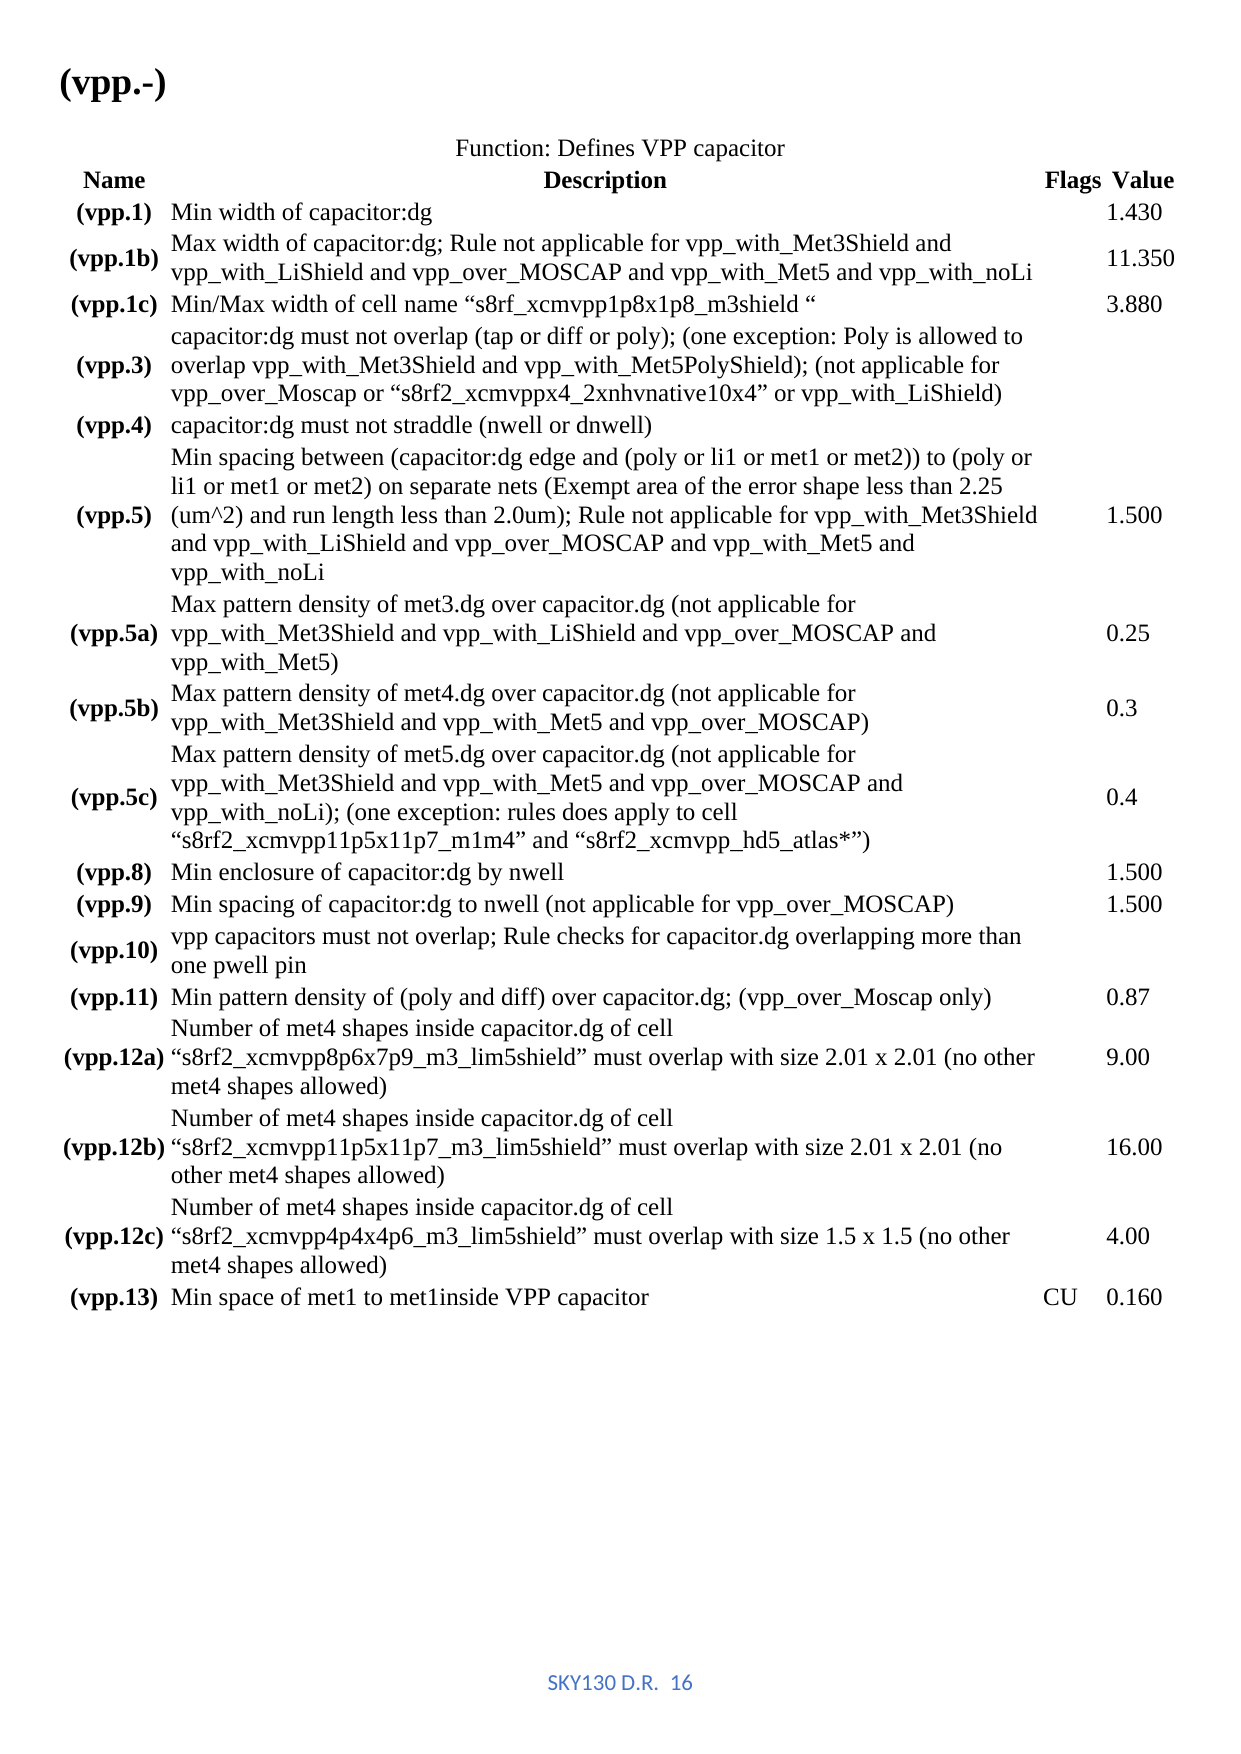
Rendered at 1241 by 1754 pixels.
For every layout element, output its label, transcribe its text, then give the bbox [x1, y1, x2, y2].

table_cell Number of met4 shapes inside capacitor.dg of cell “s8rf2_xcmvpp8p6x7p9_m3_lim5shield” must overlap with size 2.01 x 2.01 (no other met4 shapes allowed) [169, 1012, 1041, 1101]
table_cell Value [1105, 163, 1181, 195]
table_cell [1041, 1101, 1104, 1191]
table_cell 1.430 [1105, 195, 1181, 227]
table_cell Min pattern density of (poly and diff) over capacitor.dg; (vpp_over_Moscap only) [169, 980, 1041, 1012]
table_cell Max width of capacitor:dg; Rule not applicable for vpp_with_Met3Shield and vpp_with_LiShield and vpp_over_MOSCAP and vpp_with_Met5 and vpp_with_noLi [169, 227, 1041, 288]
table_cell [1105, 320, 1181, 409]
table_cell Max pattern density of met5.dg over capacitor.dg (not applicable for vpp_with_Met3Shield and vpp_with_Met5 and vpp_over_MOSCAP and vpp_with_noLi); (one exception: rules does apply to cell “s8rf2_xcmvpp11p5x11p7_m1m4” and “s8rf2_xcmvpp_hd5_atlas*”) [169, 738, 1041, 856]
table_cell (vpp.5a) [59, 588, 169, 677]
table_cell [1041, 738, 1104, 856]
subtitle (vpp.-) [59, 59, 1181, 102]
table_cell (vpp.1) [59, 195, 169, 227]
table_cell Description [169, 163, 1041, 195]
table_cell [1041, 195, 1104, 227]
table_cell [1041, 888, 1104, 919]
table_cell (vpp.9) [59, 888, 169, 919]
table_cell 1.500 [1105, 856, 1181, 888]
table_cell [1041, 856, 1104, 888]
table_cell [1105, 920, 1181, 980]
table_cell Min space of met1 to met1inside VPP capacitor [169, 1280, 1041, 1312]
table_cell 0.25 [1105, 588, 1181, 677]
table_cell 0.87 [1105, 980, 1181, 1012]
table_cell (vpp.5c) [59, 738, 169, 856]
table_cell 4.00 [1105, 1191, 1181, 1280]
table_cell 3.880 [1105, 288, 1181, 319]
table_cell [1041, 1012, 1104, 1101]
table_cell Max pattern density of met3.dg over capacitor.dg (not applicable for vpp_with_Met3Shield and vpp_with_LiShield and vpp_over_MOSCAP and vpp_with_Met5) [169, 588, 1041, 677]
table_cell CU [1041, 1280, 1104, 1312]
table_cell [1041, 320, 1104, 409]
table_cell (vpp.4) [59, 409, 169, 441]
table_cell [1105, 409, 1181, 441]
table_cell 11.350 [1105, 227, 1181, 288]
table_cell 1.500 [1105, 888, 1181, 919]
table_cell [1041, 588, 1104, 677]
table_cell (vpp.1c) [59, 288, 169, 319]
table_cell Min spacing between (capacitor:dg edge and (poly or li1 or met1 or met2)) to (poly or li1 or met1 or met2) on separate nets (Exempt area of the error shape less than 2.25 (um^2) and run length less than 2.0um); Rule not applicable for vpp_with_Met3Shield and vpp_with_LiShield and vpp_over_MOSCAP and vpp_with_Met5 and vpp_with_noLi [169, 441, 1041, 588]
table_cell [1041, 920, 1104, 980]
table_cell Min width of capacitor:dg [169, 195, 1041, 227]
table_header Function: Defines VPP capacitor [59, 131, 1181, 163]
table_cell 1.500 [1105, 441, 1181, 588]
table_cell 16.00 [1105, 1101, 1181, 1191]
table_cell (vpp.5b) [59, 677, 169, 738]
table_cell (vpp.12c) [59, 1191, 169, 1280]
table_cell (vpp.3) [59, 320, 169, 409]
table_cell [1041, 227, 1104, 288]
table_cell 0.4 [1105, 738, 1181, 856]
table_cell [1041, 677, 1104, 738]
table_cell (vpp.11) [59, 980, 169, 1012]
table_cell Number of met4 shapes inside capacitor.dg of cell “s8rf2_xcmvpp4p4x4p6_m3_lim5shield” must overlap with size 1.5 x 1.5 (no other met4 shapes allowed) [169, 1191, 1041, 1280]
table_cell (vpp.12b) [59, 1101, 169, 1191]
table_cell (vpp.13) [59, 1280, 169, 1312]
table_cell (vpp.10) [59, 920, 169, 980]
table_cell Name [59, 163, 169, 195]
table_cell Min enclosure of capacitor:dg by nwell [169, 856, 1041, 888]
table_cell [1041, 980, 1104, 1012]
table_cell 0.160 [1105, 1280, 1181, 1312]
table_cell [1041, 441, 1104, 588]
table_cell 0.3 [1105, 677, 1181, 738]
table_cell (vpp.5) [59, 441, 169, 588]
table_cell capacitor:dg must not straddle (nwell or dnwell) [169, 409, 1041, 441]
table_cell [1041, 1191, 1104, 1280]
table_cell (vpp.8) [59, 856, 169, 888]
table_cell (vpp.12a) [59, 1012, 169, 1101]
table_cell Min spacing of capacitor:dg to nwell (not applicable for vpp_over_MOSCAP) [169, 888, 1041, 919]
table_cell 9.00 [1105, 1012, 1181, 1101]
table_cell Min/Max width of cell name “s8rf_xcmvpp1p8x1p8_m3shield “ [169, 288, 1041, 319]
table_cell Max pattern density of met4.dg over capacitor.dg (not applicable for vpp_with_Met3Shield and vpp_with_Met5 and vpp_over_MOSCAP) [169, 677, 1041, 738]
table_cell vpp capacitors must not overlap; Rule checks for capacitor.dg overlapping more than one pwell pin [169, 920, 1041, 980]
table_cell capacitor:dg must not overlap (tap or diff or poly); (one exception: Poly is allowed to overlap vpp_with_Met3Shield and vpp_with_Met5PolyShield); (not applicable for vpp_over_Moscap or “s8rf2_xcmvppx4_2xnhvnative10x4” or vpp_with_LiShield) [169, 320, 1041, 409]
table_cell Number of met4 shapes inside capacitor.dg of cell “s8rf2_xcmvpp11p5x11p7_m3_lim5shield” must overlap with size 2.01 x 2.01 (no other met4 shapes allowed) [169, 1101, 1041, 1191]
table_cell [1041, 409, 1104, 441]
table_cell [1041, 288, 1104, 319]
table_cell Flags [1041, 163, 1104, 195]
table_cell (vpp.1b) [59, 227, 169, 288]
